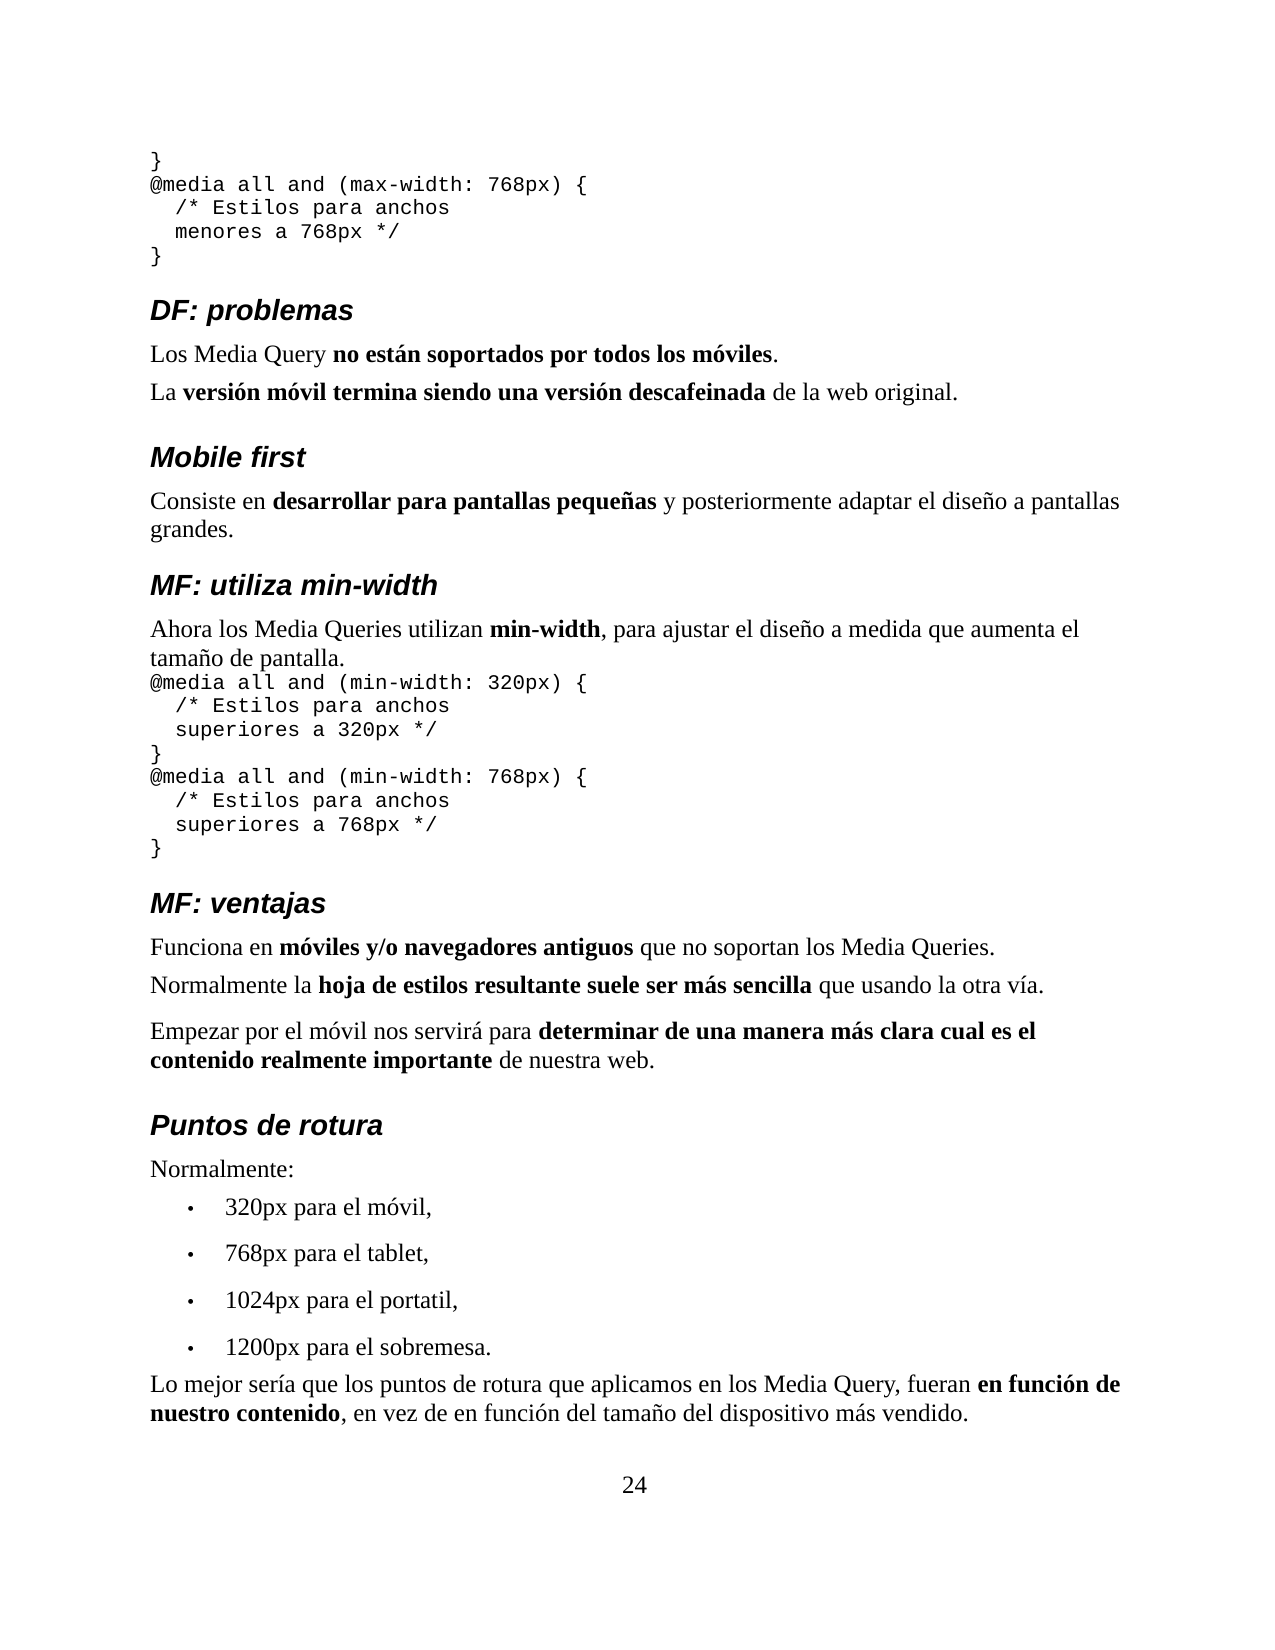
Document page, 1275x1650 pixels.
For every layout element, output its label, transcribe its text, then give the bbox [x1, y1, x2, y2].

list 320px para el móvil, [187, 1192, 1125, 1220]
text } [150, 244, 1125, 268]
text /* Estilos para anchos [150, 197, 1125, 221]
text Los Media Query no están soportados por todos los móviles. [150, 339, 1125, 368]
subtitle DF: problemas [150, 293, 1125, 327]
text } [150, 837, 1125, 861]
text Normalmente: [150, 1154, 1125, 1183]
text Ahora los Media Queries utilizan min-width, para ajustar el diseño a medida que aumenta el tamaño de pantalla. [150, 614, 1125, 672]
subtitle MF: ventajas [150, 886, 1125, 919]
subtitle Mobile first [150, 440, 1125, 473]
list 1024px para el portatil, [187, 1285, 1125, 1314]
text La versión móvil termina siendo una versión descafeinada de la web original. [150, 377, 1125, 406]
text @media all and (min-width: 320px) { [150, 672, 1125, 695]
text superiores a 320px */ [150, 719, 1125, 743]
text Normalmente la hoja de estilos resultante suele ser más sencilla que usando la otra vía. [150, 970, 1125, 998]
list 768px para el tablet, [187, 1238, 1125, 1267]
text } [150, 743, 1125, 766]
text Consiste en desarrollar para pantallas pequeñas y posteriormente adaptar el diseño a pantallas grandes. [150, 486, 1125, 543]
text /* Estilos para anchos [150, 695, 1125, 719]
subtitle MF: utiliza min-width [150, 568, 1125, 602]
text /* Estilos para anchos [150, 790, 1125, 814]
text @media all and (min-width: 768px) { [150, 766, 1125, 790]
text Lo mejor sería que los puntos de rotura que aplicamos en los Media Query, fueran en función de nuestro contenido, en vez de en función del tamaño del dispositivo más vendido. [150, 1369, 1125, 1427]
text @media all and (max-width: 768px) { [150, 174, 1125, 197]
text } [150, 150, 1125, 174]
text superiores a 768px */ [150, 814, 1125, 837]
list 1200px para el sobremesa. [187, 1332, 1125, 1360]
subtitle Puntos de rotura [150, 1108, 1125, 1141]
text Funciona en móviles y/o navegadores antiguos que no soportan los Media Queries. [150, 932, 1125, 961]
text Empezar por el móvil nos servirá para determinar de una manera más clara cual es el contenido realmente importante de nuestra web. [150, 1016, 1125, 1074]
text menores a 768px */ [150, 221, 1125, 244]
